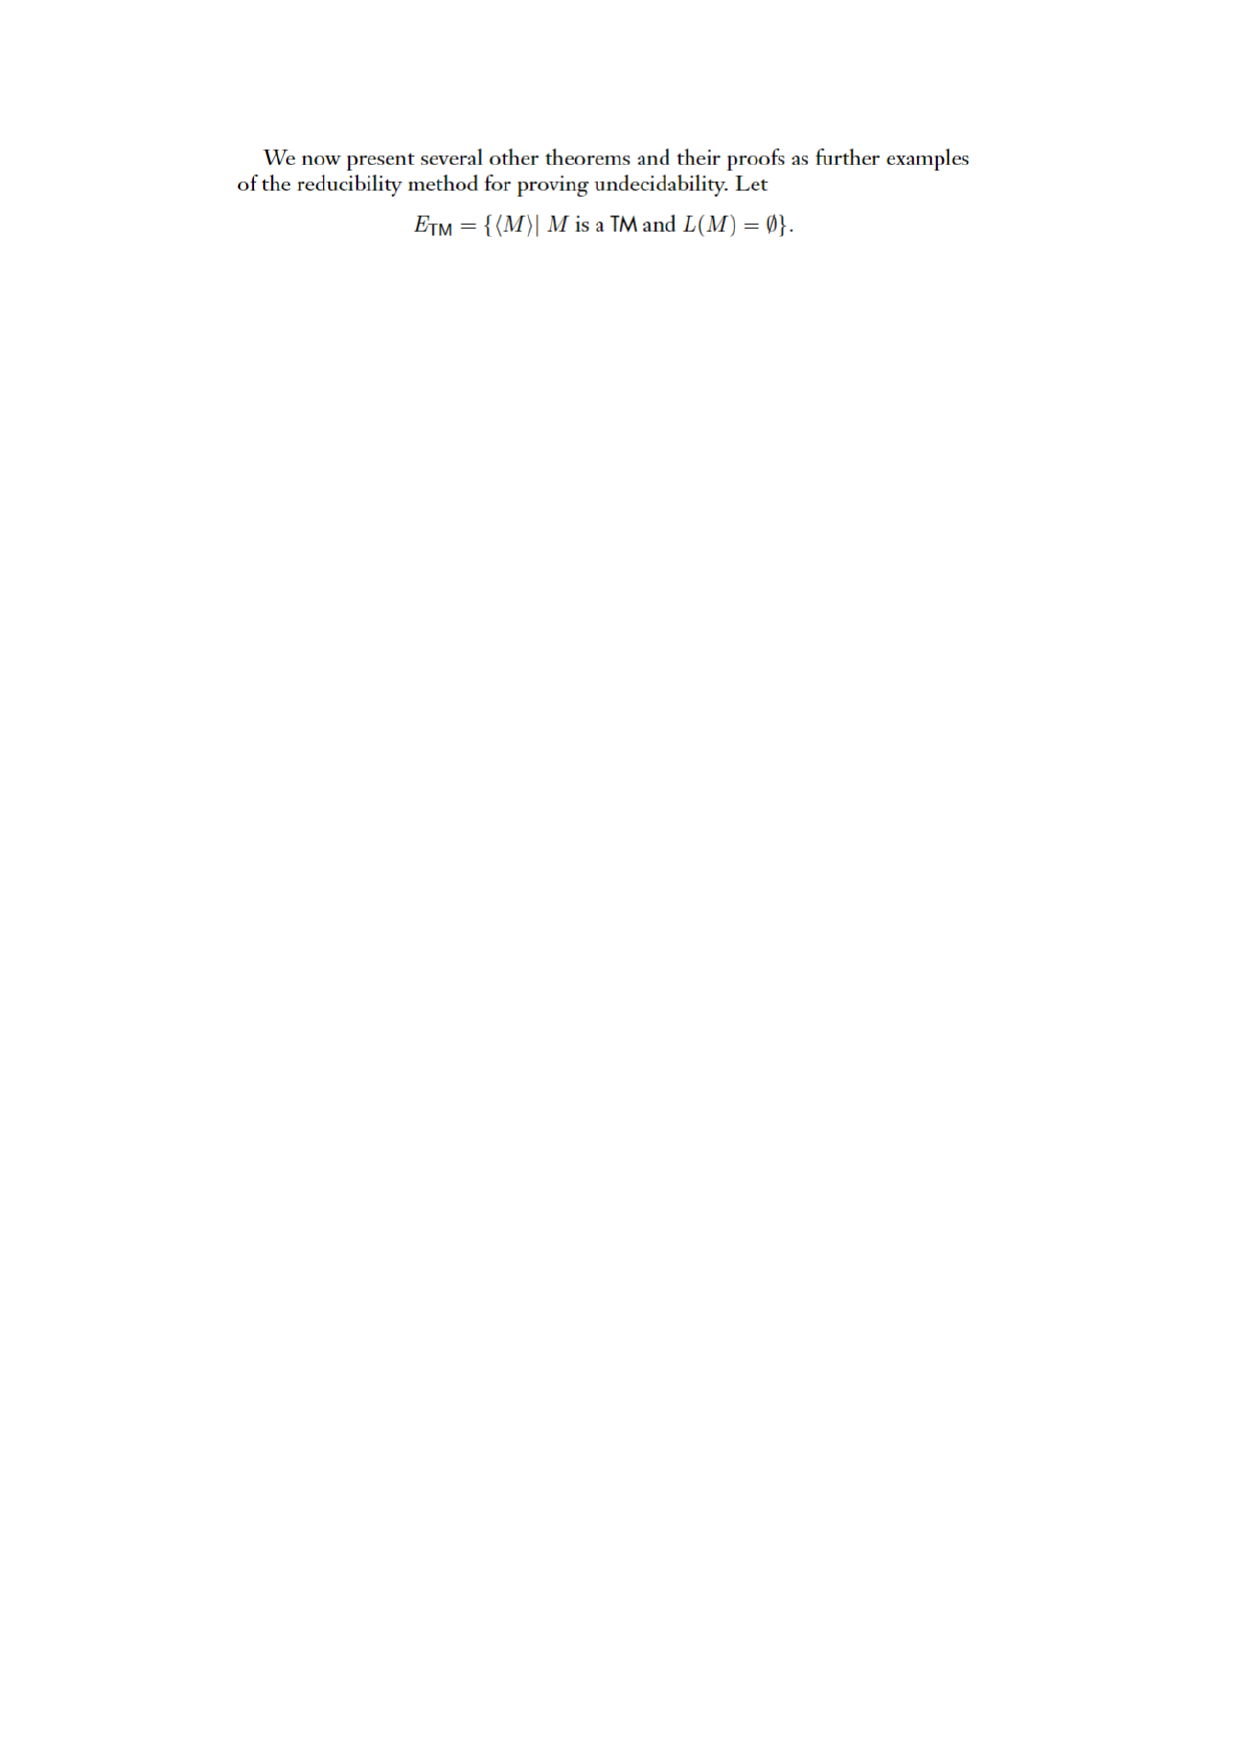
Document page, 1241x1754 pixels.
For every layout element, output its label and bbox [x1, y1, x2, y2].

picture [232, 141, 1008, 285]
